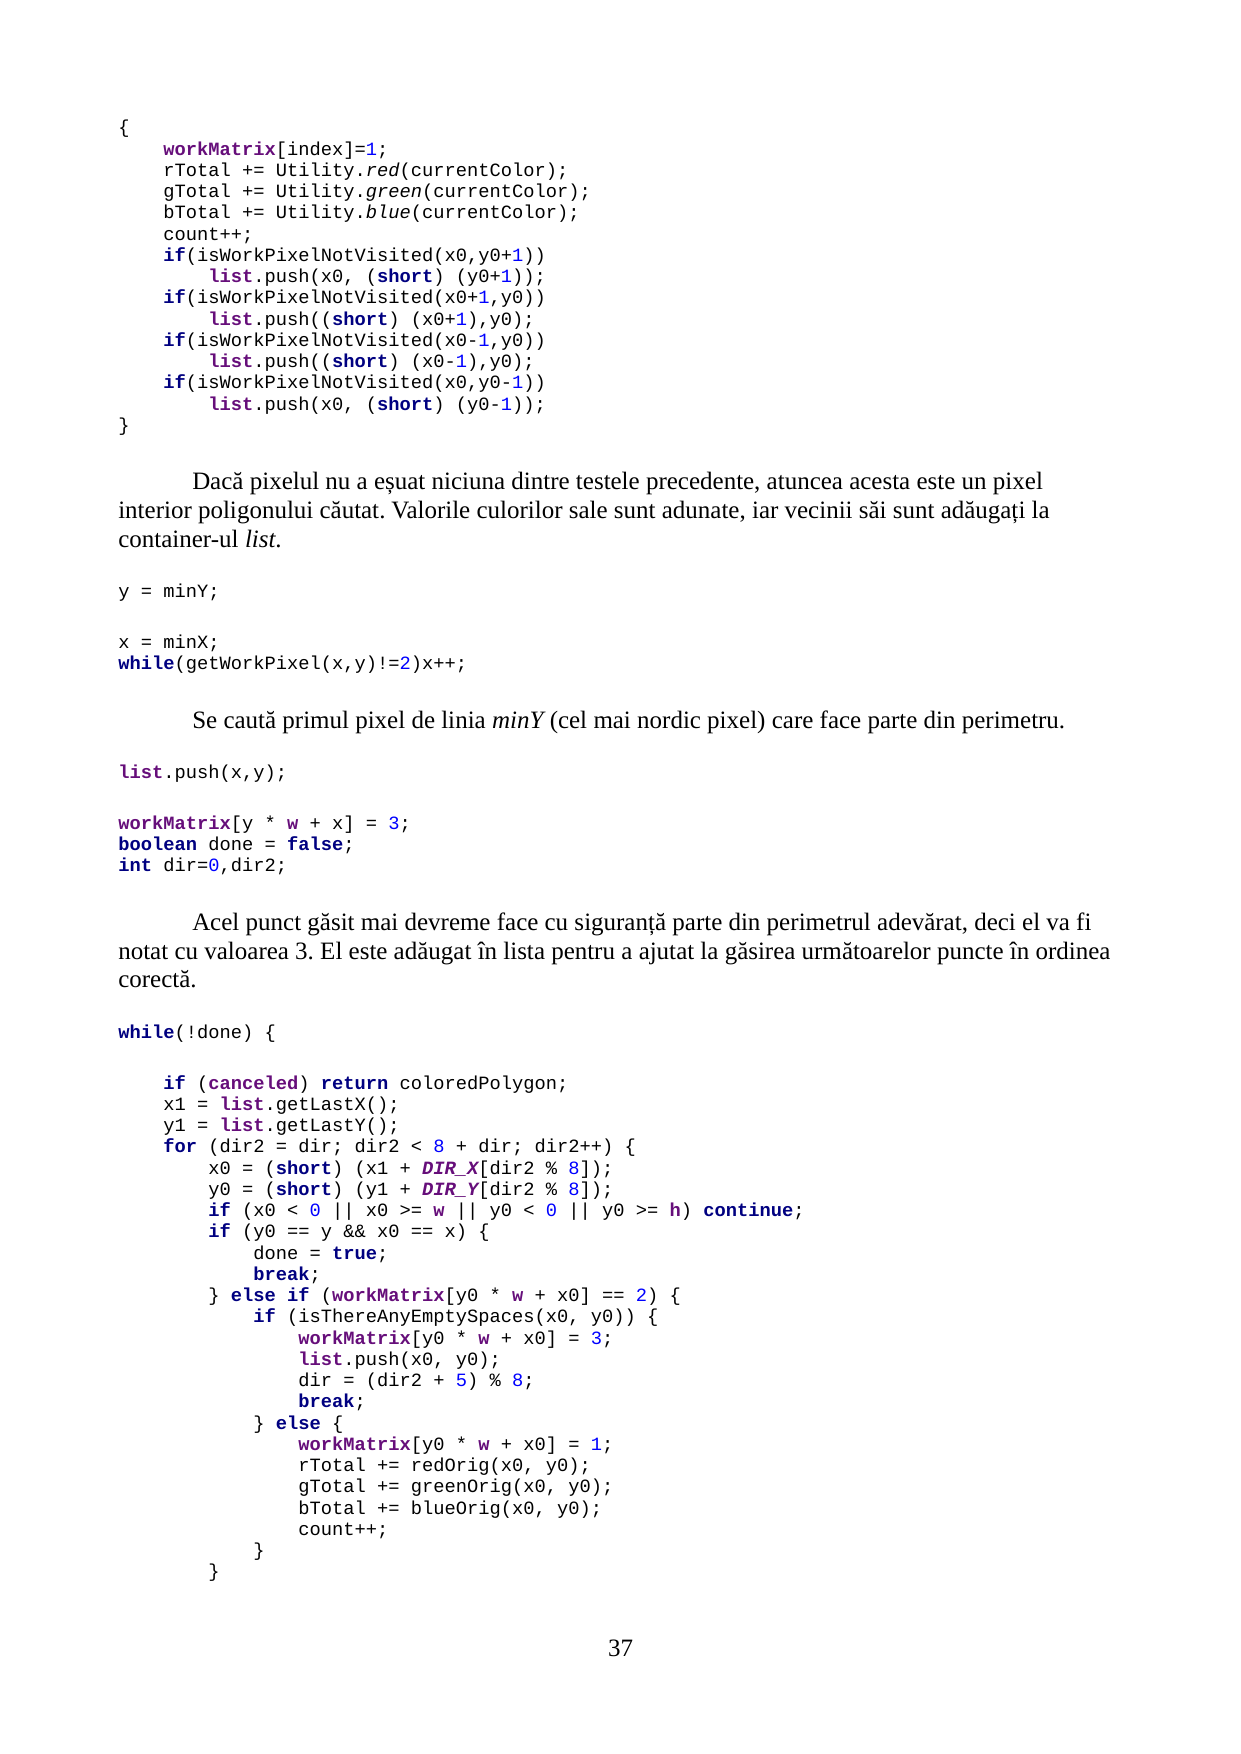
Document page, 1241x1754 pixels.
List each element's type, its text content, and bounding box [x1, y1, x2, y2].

text gTotal += greenOrig(x0, y0); [118, 1477, 1122, 1498]
text if (canceled) return coloredPolygon; [118, 1073, 1122, 1095]
text done = true; [118, 1243, 1122, 1265]
text if (x0 < 0 || x0 >= w || y0 < 0 || y0 >= h) continue; [118, 1201, 1122, 1222]
text x0 = (short) (x1 + DIR_X[dir2 % 8]); [118, 1158, 1122, 1180]
text list.push((short) (x0+1),y0); [118, 309, 1122, 331]
text x = minX; [118, 633, 1122, 654]
text int dir=0,dir2; [118, 856, 1122, 877]
text rTotal += redOrig(x0, y0); [118, 1456, 1122, 1477]
text count++; [118, 1520, 1122, 1541]
text gTotal += Utility.green(currentColor); [118, 182, 1122, 203]
text for (dir2 = dir; dir2 < 8 + dir; dir2++) { [118, 1137, 1122, 1158]
text bTotal += Utility.blue(currentColor); [118, 203, 1122, 224]
text list.push((short) (x0-1),y0); [118, 352, 1122, 373]
text workMatrix[y0 * w + x0] = 3; [118, 1328, 1122, 1350]
text } else { [118, 1413, 1122, 1435]
text list.push(x0, (short) (y0-1)); [118, 394, 1122, 416]
text list.push(x0, (short) (y0+1)); [118, 267, 1122, 288]
text break; [118, 1392, 1122, 1413]
text Acel punct găsit mai devreme face cu siguranță parte din perimetrul adevărat, deci el va fi notat cu valoarea 3. El este adăugat în lista pentru a ajutat la găsirea următoarelor puncte în ordinea corectă. [118, 907, 1122, 993]
text } else if (workMatrix[y0 * w + x0] == 2) { [118, 1286, 1122, 1307]
text y0 = (short) (y1 + DIR_Y[dir2 % 8]); [118, 1180, 1122, 1201]
text if(isWorkPixelNotVisited(x0+1,y0)) [118, 288, 1122, 309]
text count++; [118, 224, 1122, 246]
text workMatrix[index]=1; [118, 139, 1122, 161]
text list.push(x,y); [118, 763, 1122, 784]
text if (y0 == y && x0 == x) { [118, 1222, 1122, 1243]
text workMatrix[y * w + x] = 3; [118, 814, 1122, 835]
text while(!done) { [118, 1023, 1122, 1044]
text Se caută primul pixel de linia minY (cel mai nordic pixel) care face parte din perimetru. [118, 705, 1122, 733]
text list.push(x0, y0); [118, 1350, 1122, 1371]
text } [118, 1562, 1122, 1583]
text } [118, 1541, 1122, 1562]
text dir = (dir2 + 5) % 8; [118, 1371, 1122, 1392]
text bTotal += blueOrig(x0, y0); [118, 1498, 1122, 1520]
text if(isWorkPixelNotVisited(x0-1,y0)) [118, 331, 1122, 352]
text x1 = list.getLastX(); [118, 1095, 1122, 1116]
text y1 = list.getLastY(); [118, 1116, 1122, 1137]
text boolean done = false; [118, 835, 1122, 856]
text Dacă pixelul nu a eșuat niciuna dintre testele precedente, atuncea acesta este un pixel interior poligonului căutat. Valorile culorilor sale sunt adunate, iar vecinii săi sunt adăugați la container-ul list. [118, 466, 1122, 553]
text { [118, 118, 1122, 139]
text if (isThereAnyEmptySpaces(x0, y0)) { [118, 1307, 1122, 1328]
text workMatrix[y0 * w + x0] = 1; [118, 1435, 1122, 1456]
text rTotal += Utility.red(currentColor); [118, 161, 1122, 182]
text while(getWorkPixel(x,y)!=2)x++; [118, 654, 1122, 675]
text if(isWorkPixelNotVisited(x0,y0-1)) [118, 373, 1122, 394]
text break; [118, 1265, 1122, 1286]
text } [118, 416, 1122, 437]
text if(isWorkPixelNotVisited(x0,y0+1)) [118, 246, 1122, 267]
text y = minY; [118, 582, 1122, 603]
